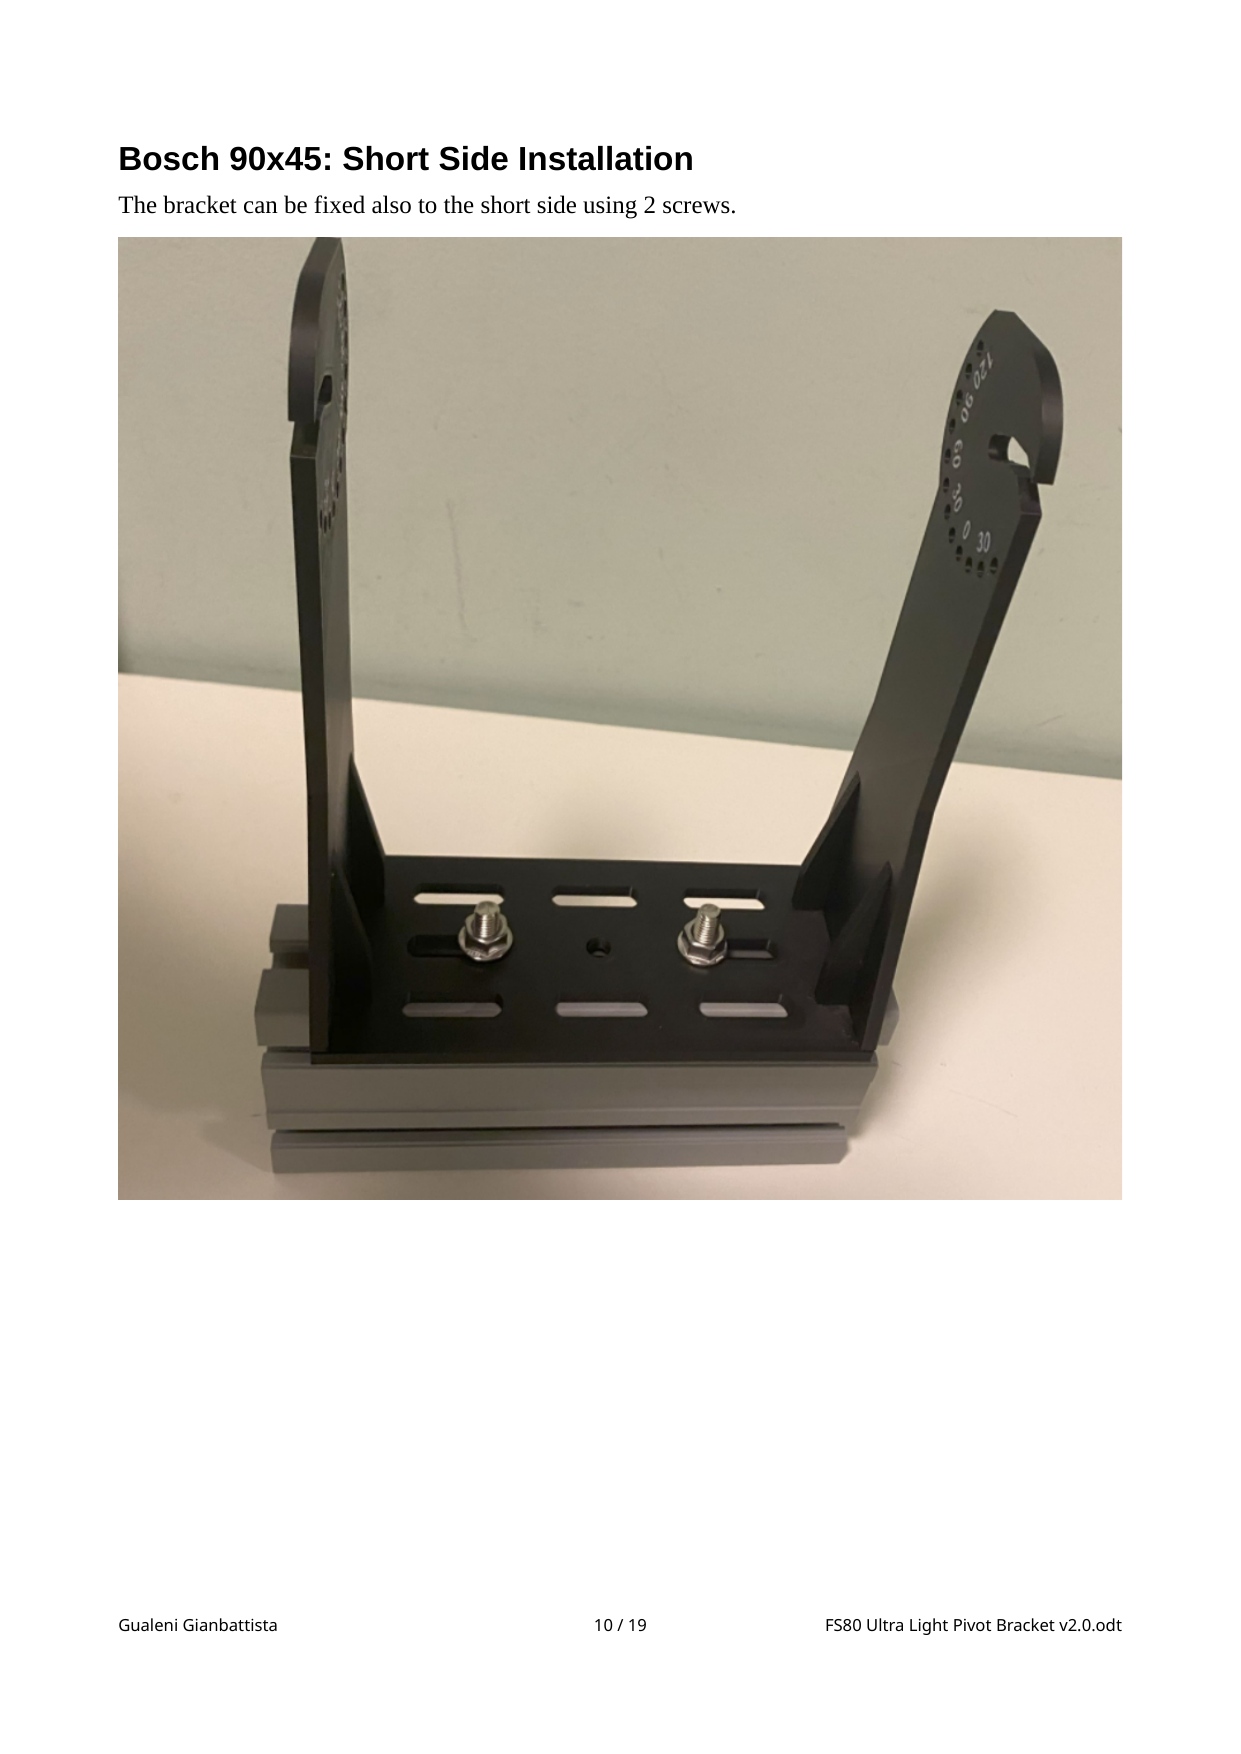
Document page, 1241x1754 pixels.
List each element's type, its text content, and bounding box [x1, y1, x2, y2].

subtitle Bosch 90x45: Short Side Installation [118, 139, 1122, 177]
picture [118, 237, 1123, 1200]
text The bracket can be fixed also to the short side using 2 screws. [118, 190, 1122, 219]
